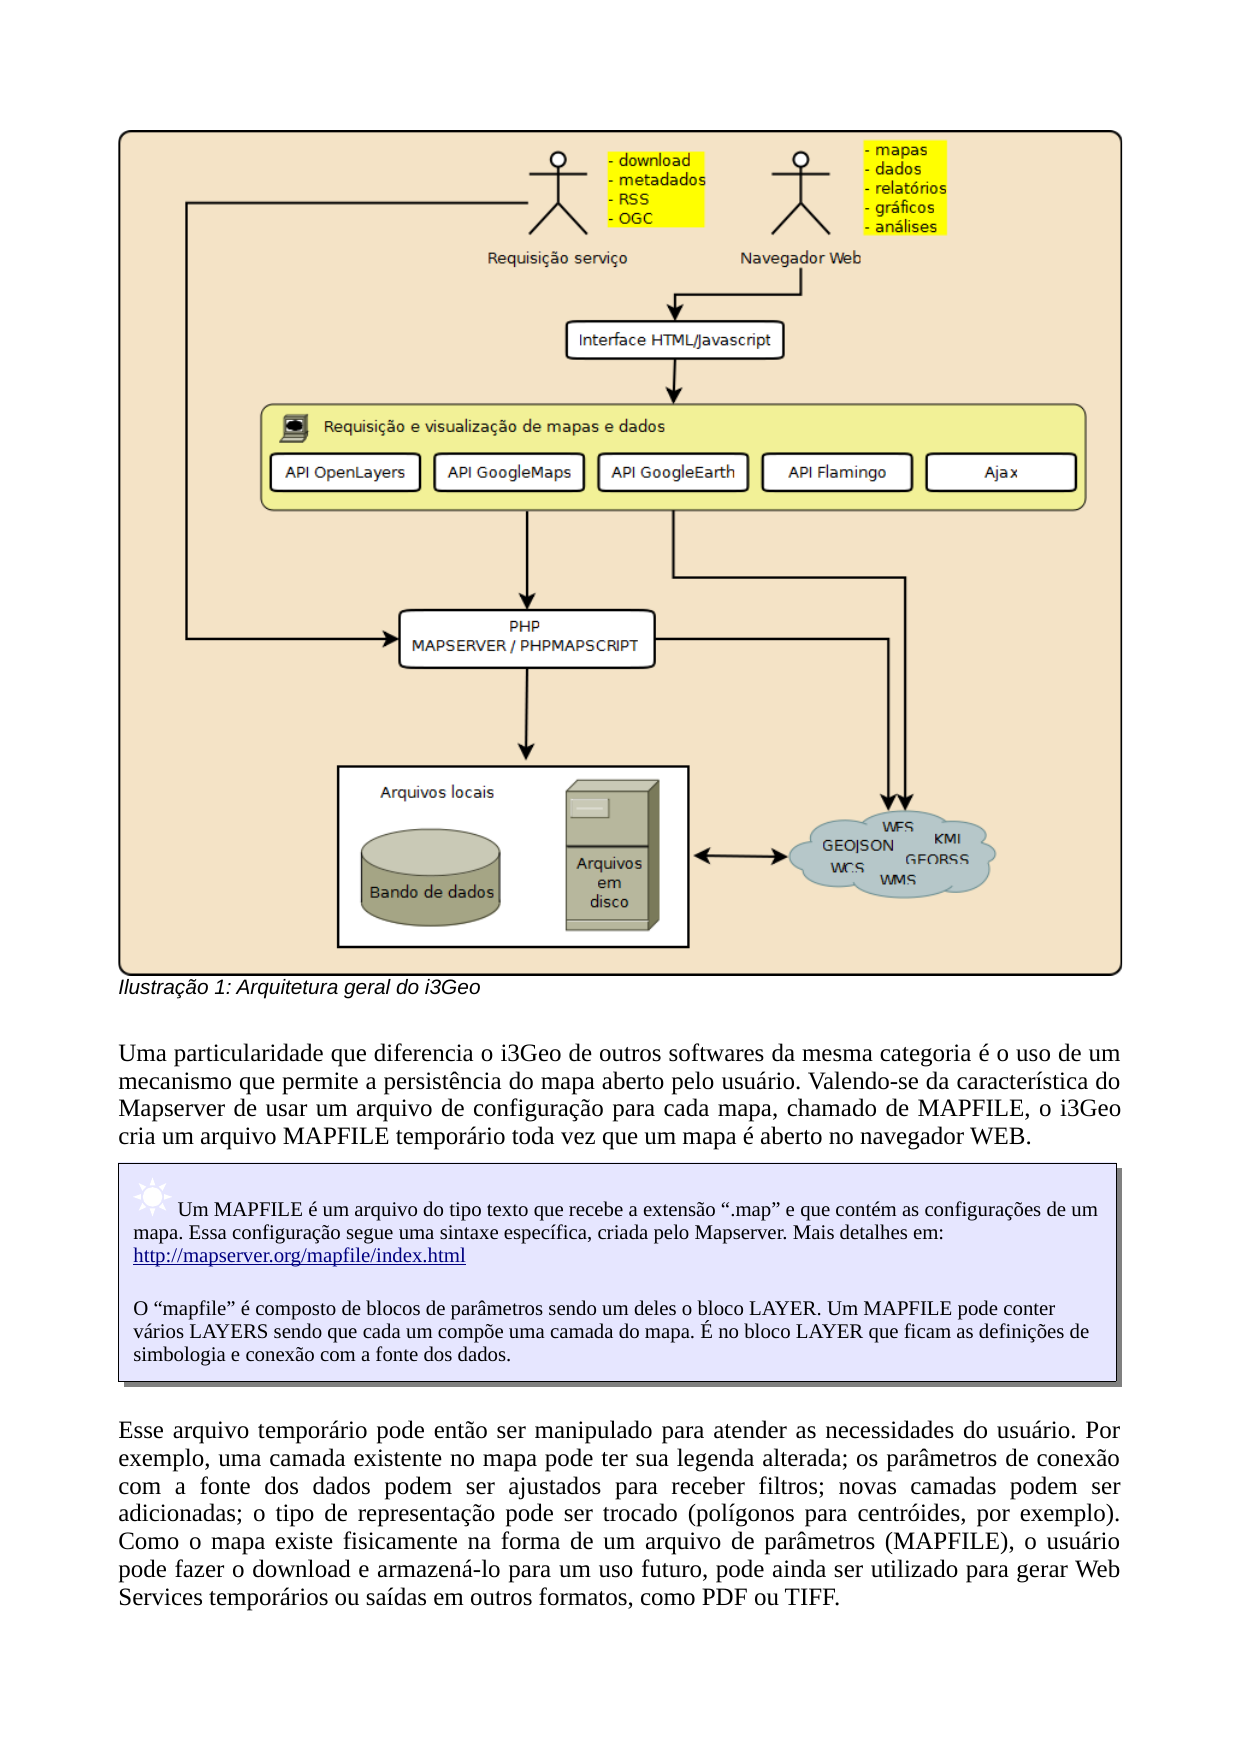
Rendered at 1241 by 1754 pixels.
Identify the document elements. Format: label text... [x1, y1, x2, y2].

picture [133, 1194, 141, 1200]
text Ilustração 1: Arquitetura geral do i3Geo [118, 976, 1122, 999]
picture [118, 130, 1123, 976]
picture [138, 1187, 167, 1211]
text Um MAPFILE é um arquivo do tipo texto que recebe a extensão “.map” e que contém as configurações de um mapa. Essa configuração segue uma sintaxe específica, criada pelo Mapserver. Mais detalhes em: http://mapserver.org/mapfile/index.html [119, 1164, 1116, 1267]
picture [138, 1183, 147, 1191]
text Esse arquivo temporário pode então ser manipulado para atender as necessidades do usuário. Por exemplo, uma camada existente no mapa pode ter sua legenda alterada; os parâmetros de conexão com a fonte dos dados podem ser ajustados para receber filtros; novas camadas podem ser adicionadas; o tipo de representação pode ser trocado (polígonos para centróides, por exemplo). Como o mapa existe fisicamente na forma de um arquivo de parâmetros (MAPFILE), o usuário pode fazer o download e armazená-lo para um uso futuro, pode ainda ser utilizado para gerar Web Services temporários ou saídas em outros formatos, como PDF ou TIFF. [118, 1416, 1122, 1610]
picture [149, 1177, 156, 1186]
picture [164, 1194, 173, 1200]
picture [158, 1183, 167, 1191]
picture [149, 1208, 156, 1217]
text Uma particularidade que diferencia o i3Geo de outros softwares da mesma categoria é o uso de um mecanismo que permite a persistência do mapa aberto pelo usuário. Valendo-se da característica do Mapserver de usar um arquivo de configuração para cada mapa, chamado de MAPFILE, o i3Geo cria um arquivo MAPFILE temporário toda vez que um mapa é aberto no navegador WEB. [118, 1039, 1122, 1150]
text O “mapfile” é composto de blocos de parâmetros sendo um deles o bloco LAYER. Um MAPFILE pode conter vários LAYERS sendo que cada um compõe uma camada do mapa. É no bloco LAYER que ficam as definições de simbologia e conexão com a fonte dos dados. [119, 1282, 1116, 1381]
